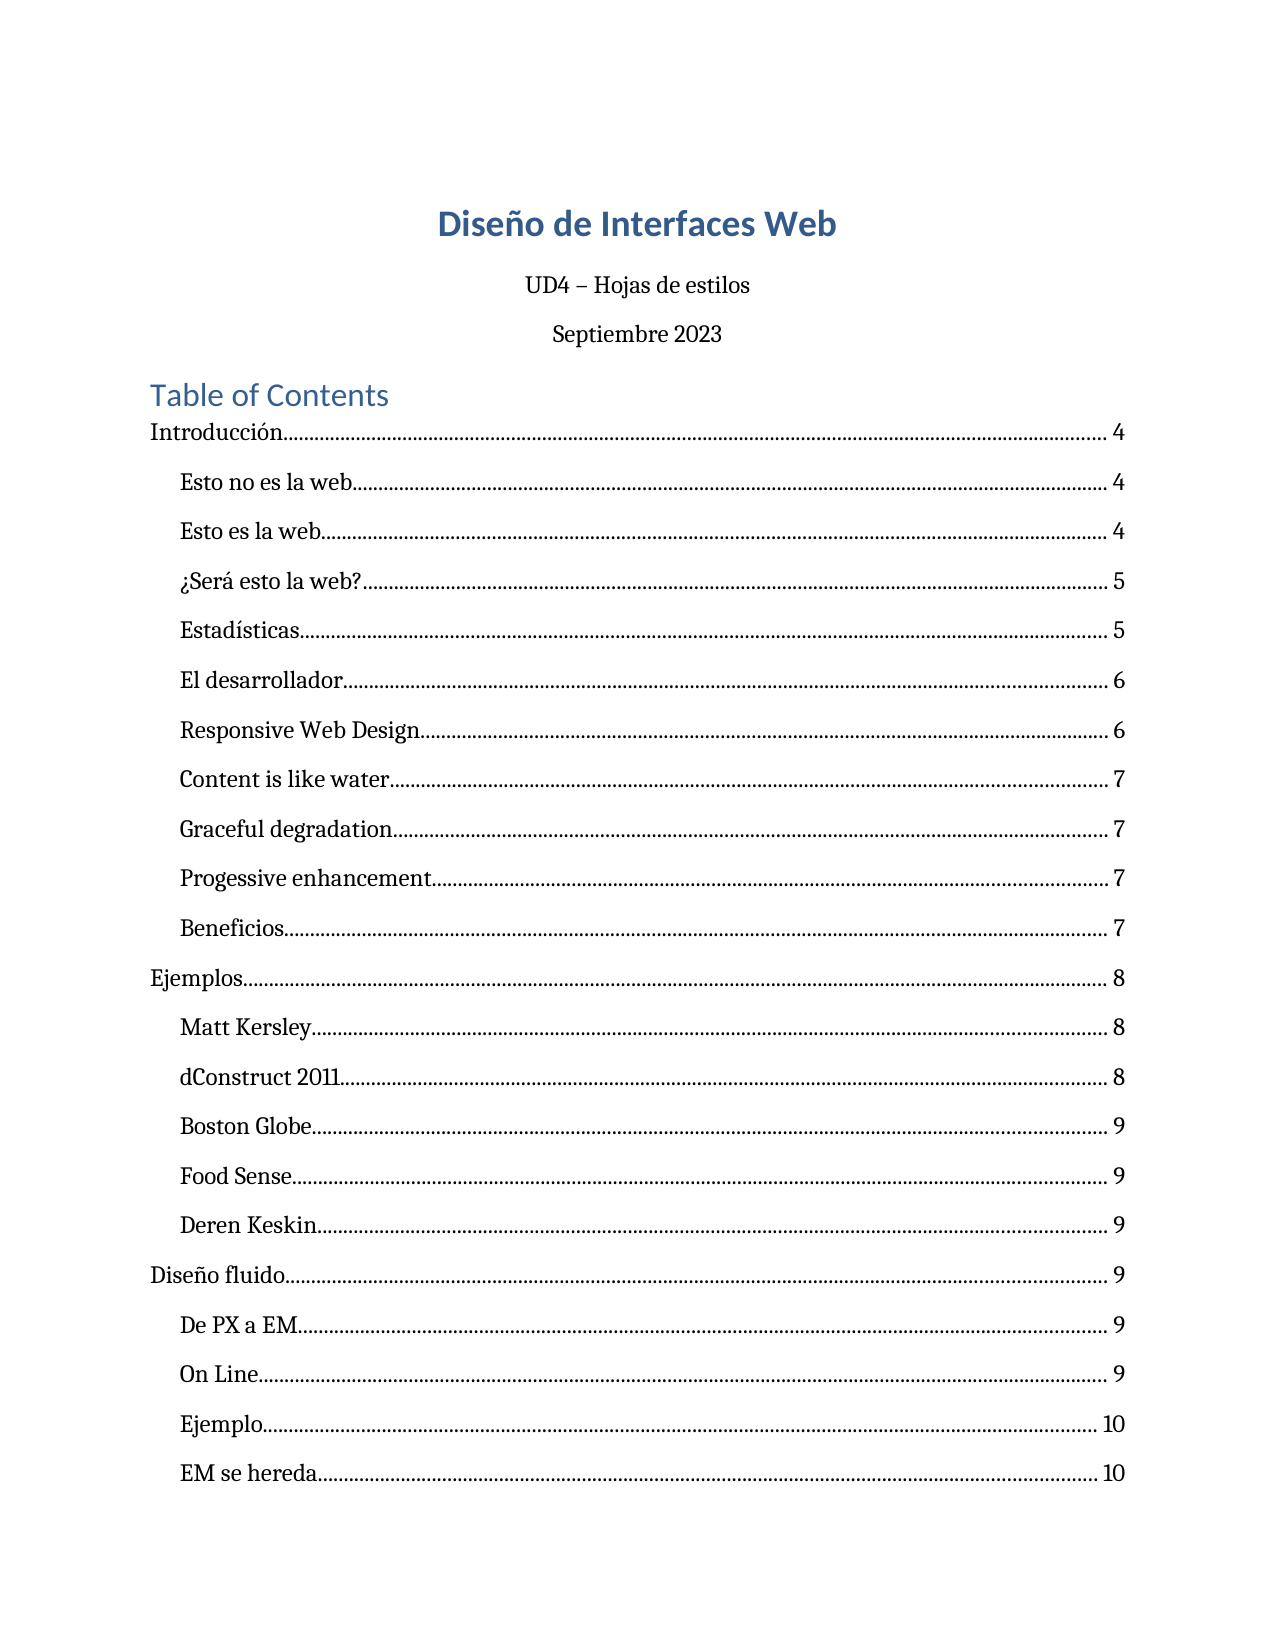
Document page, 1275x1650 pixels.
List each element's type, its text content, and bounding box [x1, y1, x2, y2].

text Introducción 4 [150, 418, 1125, 447]
text UD4 – Hojas de estilos [150, 271, 1125, 299]
text dConstruct 2011 8 [179, 1063, 1125, 1091]
text ¿Será esto la web? 5 [179, 567, 1125, 596]
text Progessive enhancement 7 [179, 864, 1125, 893]
text Diseño fluido 9 [150, 1261, 1125, 1290]
text Septiembre 2023 [150, 320, 1125, 349]
text Matt Kersley 8 [179, 1013, 1125, 1042]
subtitle Table of Contents [150, 374, 1125, 415]
text Ejemplo 10 [179, 1410, 1125, 1438]
text EM se hereda 10 [179, 1459, 1125, 1488]
text Estadísticas 5 [179, 616, 1125, 645]
text Ejemplos 8 [150, 963, 1125, 992]
text Esto no es la web 4 [179, 468, 1125, 496]
text De PX a EM 9 [179, 1311, 1125, 1339]
text El desarrollador 6 [179, 666, 1125, 695]
title Diseño de Interfaces Web [150, 200, 1125, 246]
text Food Sense 9 [179, 1162, 1125, 1191]
text Graceful degradation 7 [179, 815, 1125, 843]
text Esto es la web 4 [179, 517, 1125, 546]
text Responsive Web Design 6 [179, 716, 1125, 744]
text Beneficios 7 [179, 914, 1125, 943]
text Deren Keskin 9 [179, 1211, 1125, 1240]
text Content is like water 7 [179, 765, 1125, 794]
text Boston Globe 9 [179, 1112, 1125, 1141]
text On Line 9 [179, 1360, 1125, 1389]
